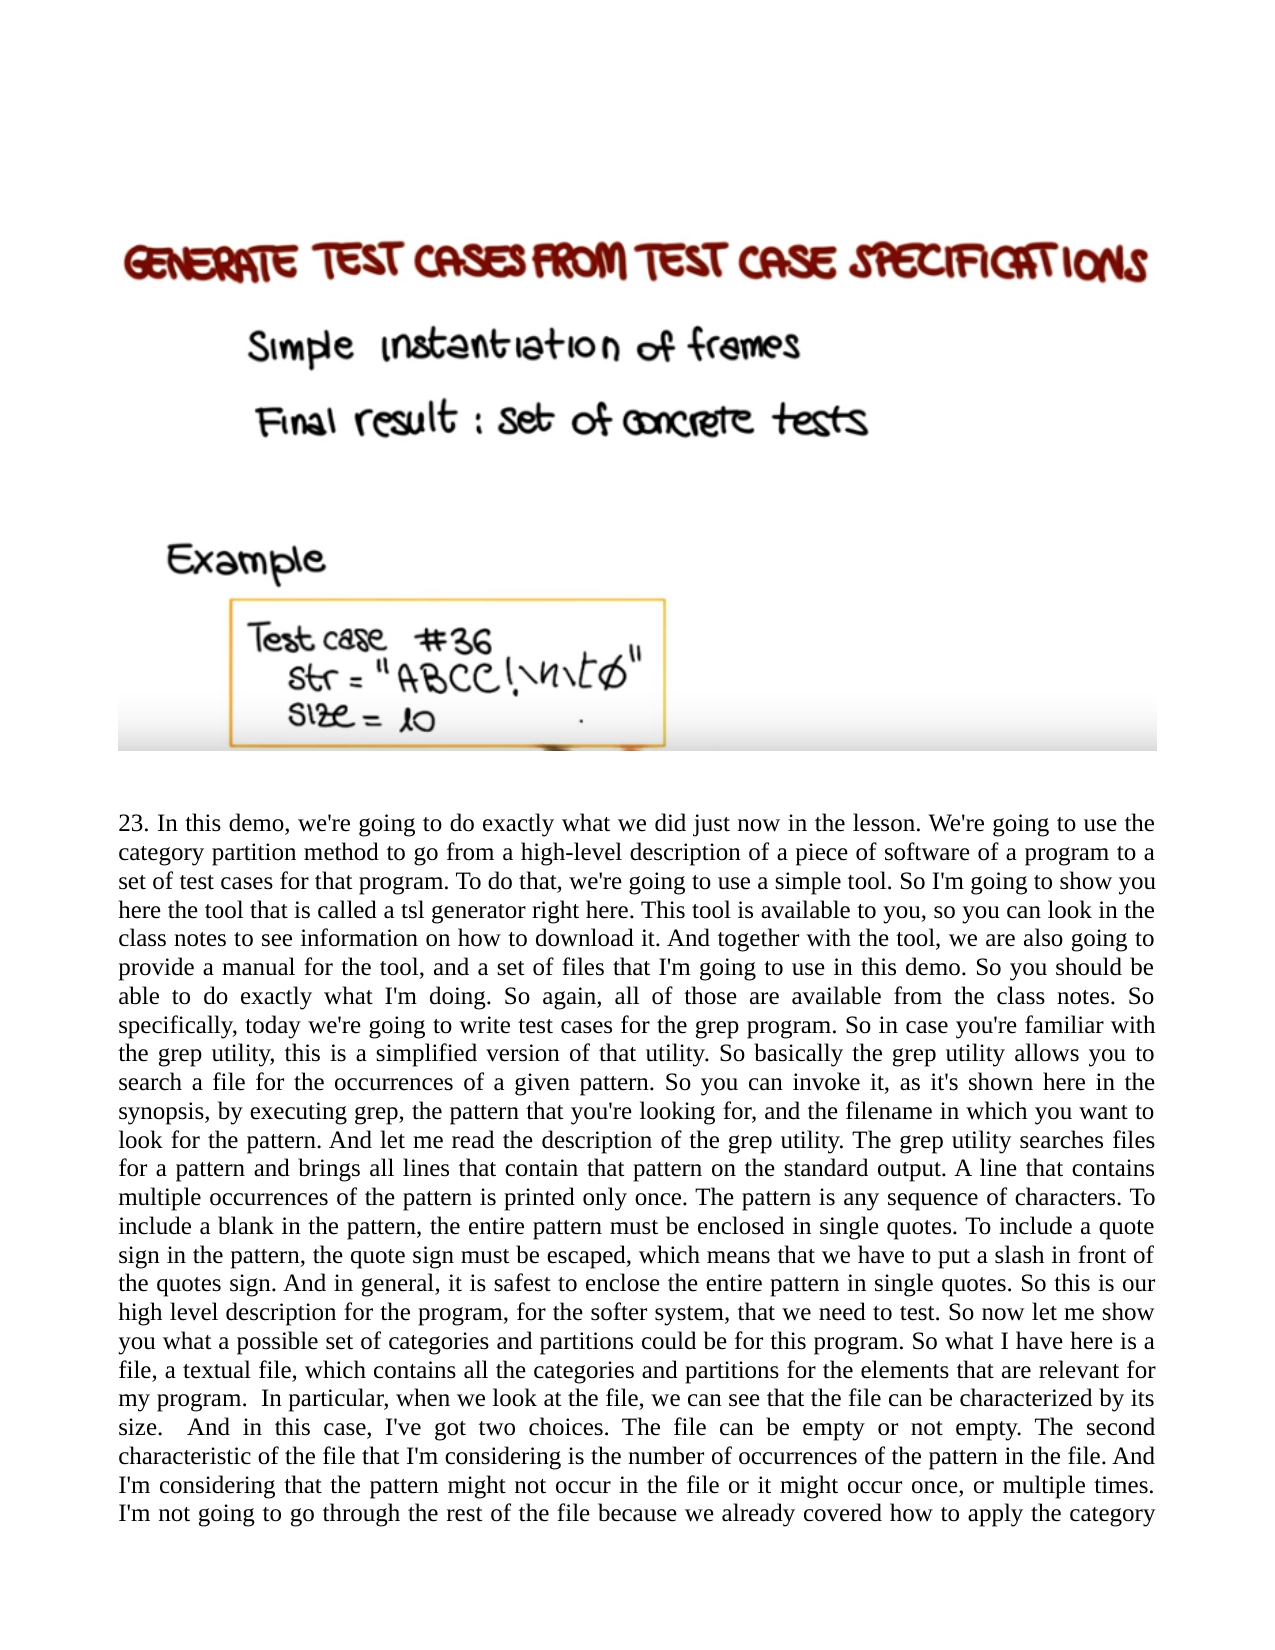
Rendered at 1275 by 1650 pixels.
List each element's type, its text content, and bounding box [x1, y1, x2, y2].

picture [118, 233, 1157, 751]
text 23. In this demo, we're going to do exactly what we did just now in the lesson. We're going to use the category partition method to go from a high-level description of a piece of software of a program to a set of test cases for that program. To do that, we're going to use a simple tool. So I'm going to show you here the tool that is called a tsl generator right here. This tool is available to you, so you can look in the class notes to see information on how to download it. And together with the tool, we are also going to provide a manual for the tool, and a set of files that I'm going to use in this demo. So you should be able to do exactly what I'm doing. So again, all of those are available from the class notes. So specifically, today we're going to write test cases for the grep program. So in case you're familiar with the grep utility, this is a simplified version of that utility. So basically the grep utility allows you to search a file for the occurrences of a given pattern. So you can invoke it, as it's shown here in the synopsis, by executing grep, the pattern that you're looking for, and the filename in which you want to look for the pattern. And let me read the description of the grep utility. The grep utility searches files for a pattern and brings all lines that contain that pattern on the standard output. A line that contains multiple occurrences of the pattern is printed only once. The pattern is any sequence of characters. To include a blank in the pattern, the entire pattern must be enclosed in single quotes. To include a quote sign in the pattern, the quote sign must be escaped, which means that we have to put a slash in front of the quotes sign. And in general, it is safest to enclose the entire pattern in single quotes. So this is our high level description for the program, for the softer system, that we need to test. So now let me show you what a possible set of categories and partitions could be for this program. So what I have here is a file, a textual file, which contains all the categories and partitions for the elements that are relevant for my program. In particular, when we look at the file, we can see that the file can be characterized by its size. And in this case, I've got two choices. The file can be empty or not empty. The second characteristic of the file that I'm considering is the number of occurrences of the pattern in the file. And I'm considering that the pattern might not occur in the file or it might occur once, or multiple times. I'm not going to go through the rest of the file because we already covered how to apply the category [118, 808, 1157, 1527]
